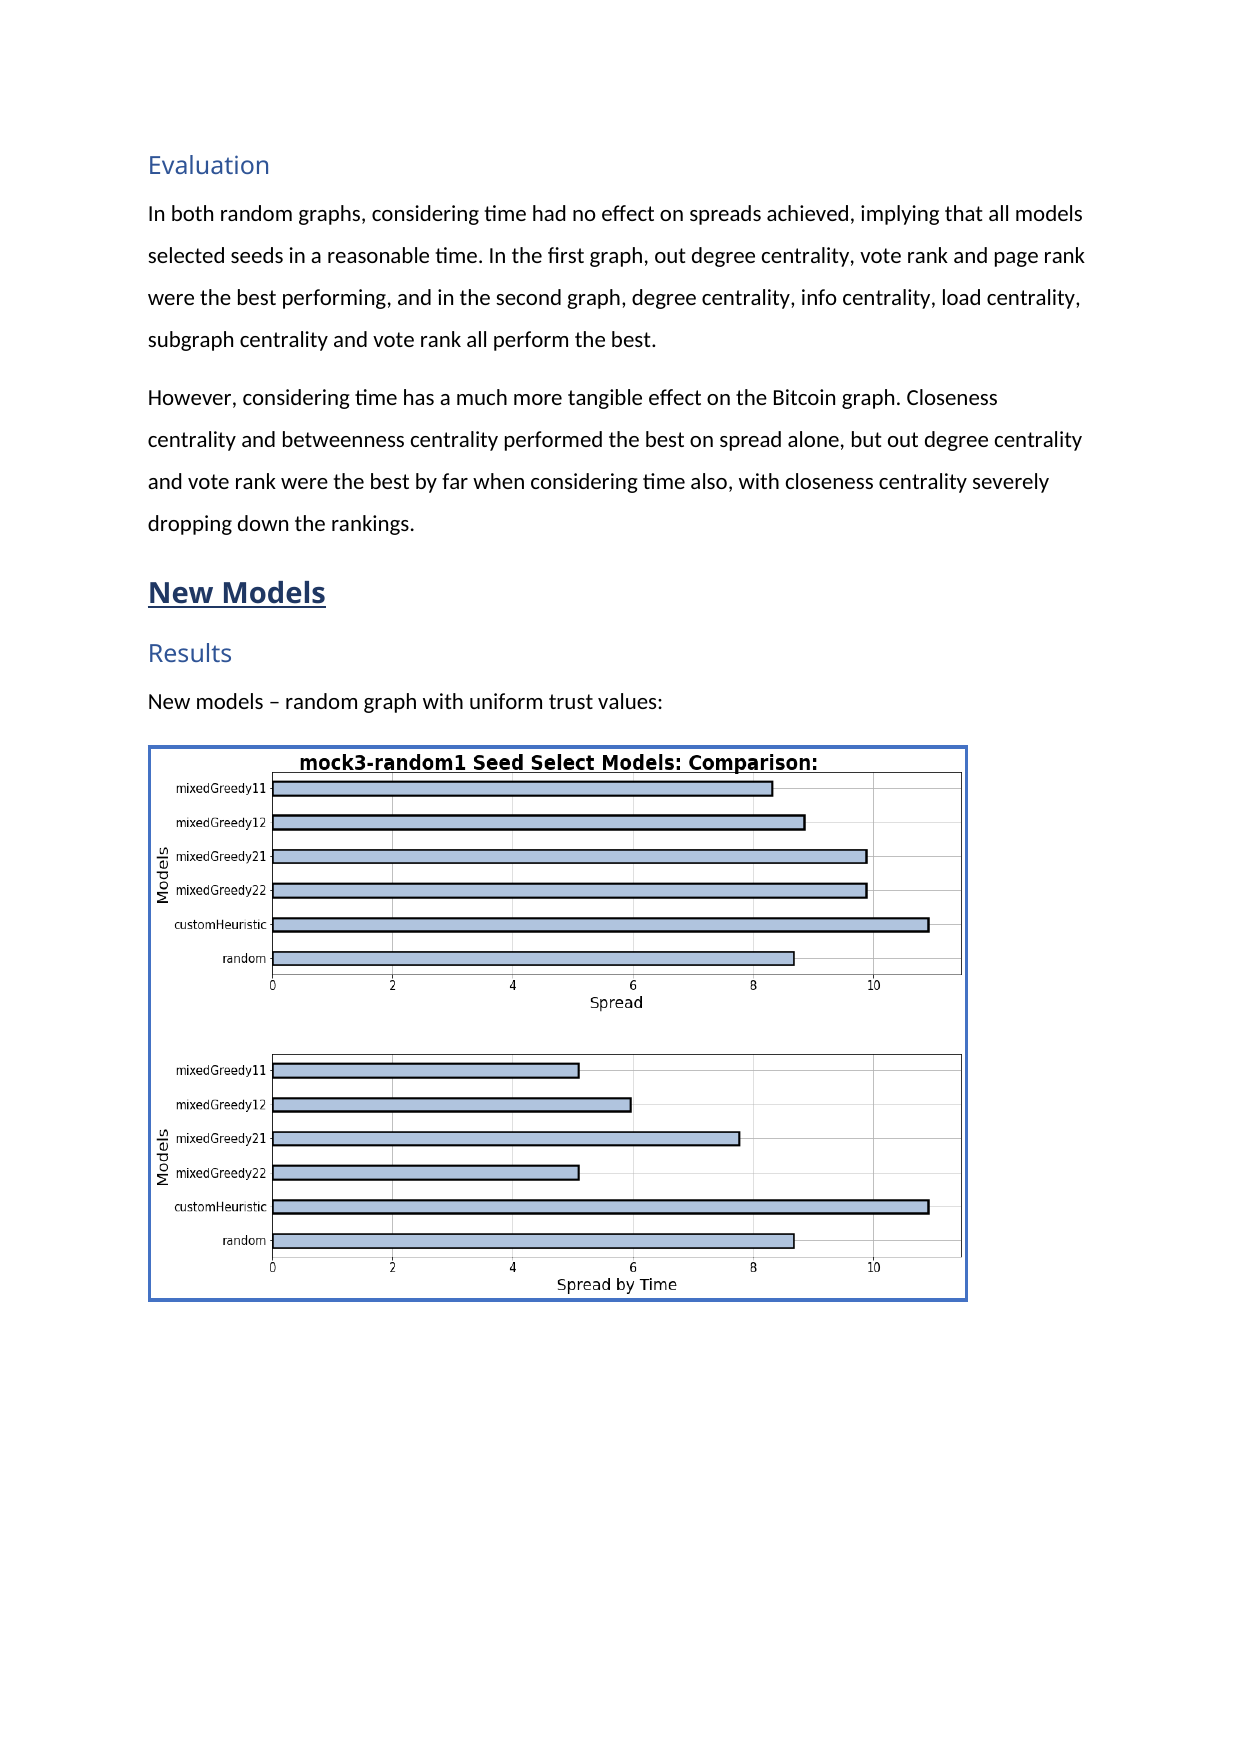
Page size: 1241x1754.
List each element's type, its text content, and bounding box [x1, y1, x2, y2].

text New models – random graph with uniform trust values: [148, 687, 1092, 715]
subtitle Results [148, 636, 1092, 670]
subtitle Evaluation [148, 148, 1092, 182]
text In both random graphs, considering time had no effect on spreads achieved, implying that all models selected seeds in a reasonable time. In the first graph, out degree centrality, vote rank and page rank were the best performing, and in the second graph, degree centrality, info centrality, load centrality, subgraph centrality and vote rank all perform the best. [148, 199, 1092, 353]
text However, considering time has a much more tangible effect on the Bitcoin graph. Closeness centrality and betweenness centrality performed the best on spread alone, but out degree centrality and vote rank were the best by far when considering time also, with closeness centrality severely dropping down the rankings. [148, 383, 1092, 537]
subtitle New Models [148, 572, 1092, 612]
